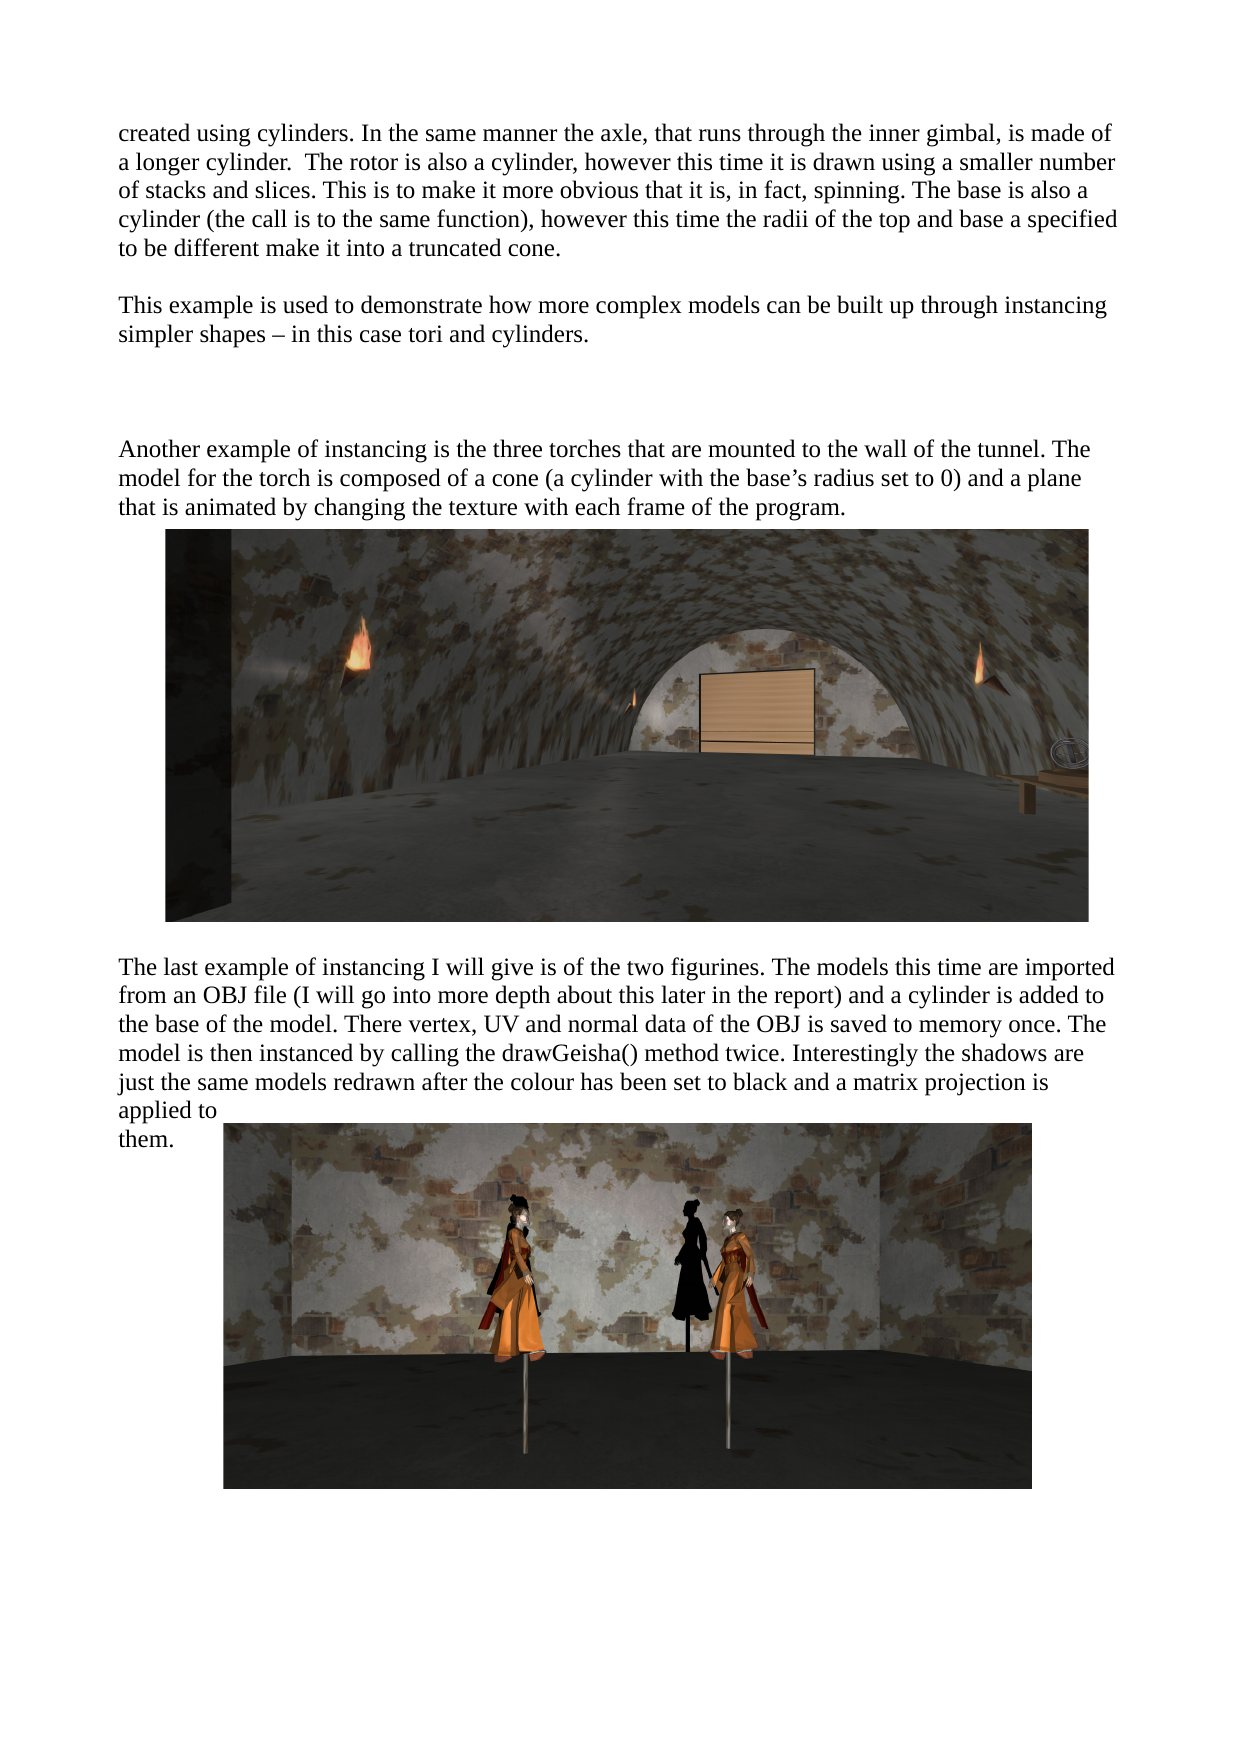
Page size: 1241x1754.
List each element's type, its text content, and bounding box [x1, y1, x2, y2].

picture [223, 1123, 1032, 1489]
text created using cylinders. In the same manner the axle, that runs through the inner gimbal, is made of a longer cylinder. The rotor is also a cylinder, however this time it is drawn using a smaller number of stacks and slices. This is to make it more obvious that it is, in fact, spinning. The base is also a cylinder (the call is to the same function), however this time the radii of the top and base a specified to be different make it into a truncated cone. [118, 118, 1122, 262]
picture [165, 529, 1089, 922]
text Another example of instancing is the three torches that are mounted to the wall of the tunnel. The model for the torch is composed of a cone (a cylinder with the base’s radius set to 0) and a plane that is animated by changing the texture with each frame of the program. [118, 434, 1122, 521]
text The last example of instancing I will give is of the two figurines. The models this time are imported from an OBJ file (I will go into more depth about this later in the report) and a cylinder is added to the base of the model. There vertex, UV and normal data of the OBJ is saved to memory once. The model is then instanced by calling the drawGeisha() method twice. Interestingly the shadows are just the same models redrawn after the colour has been set to black and a matrix projection is applied to them. [118, 952, 1122, 1153]
text This example is used to demonstrate how more complex models can be built up through instancing simpler shapes – in this case tori and cylinders. [118, 291, 1122, 348]
